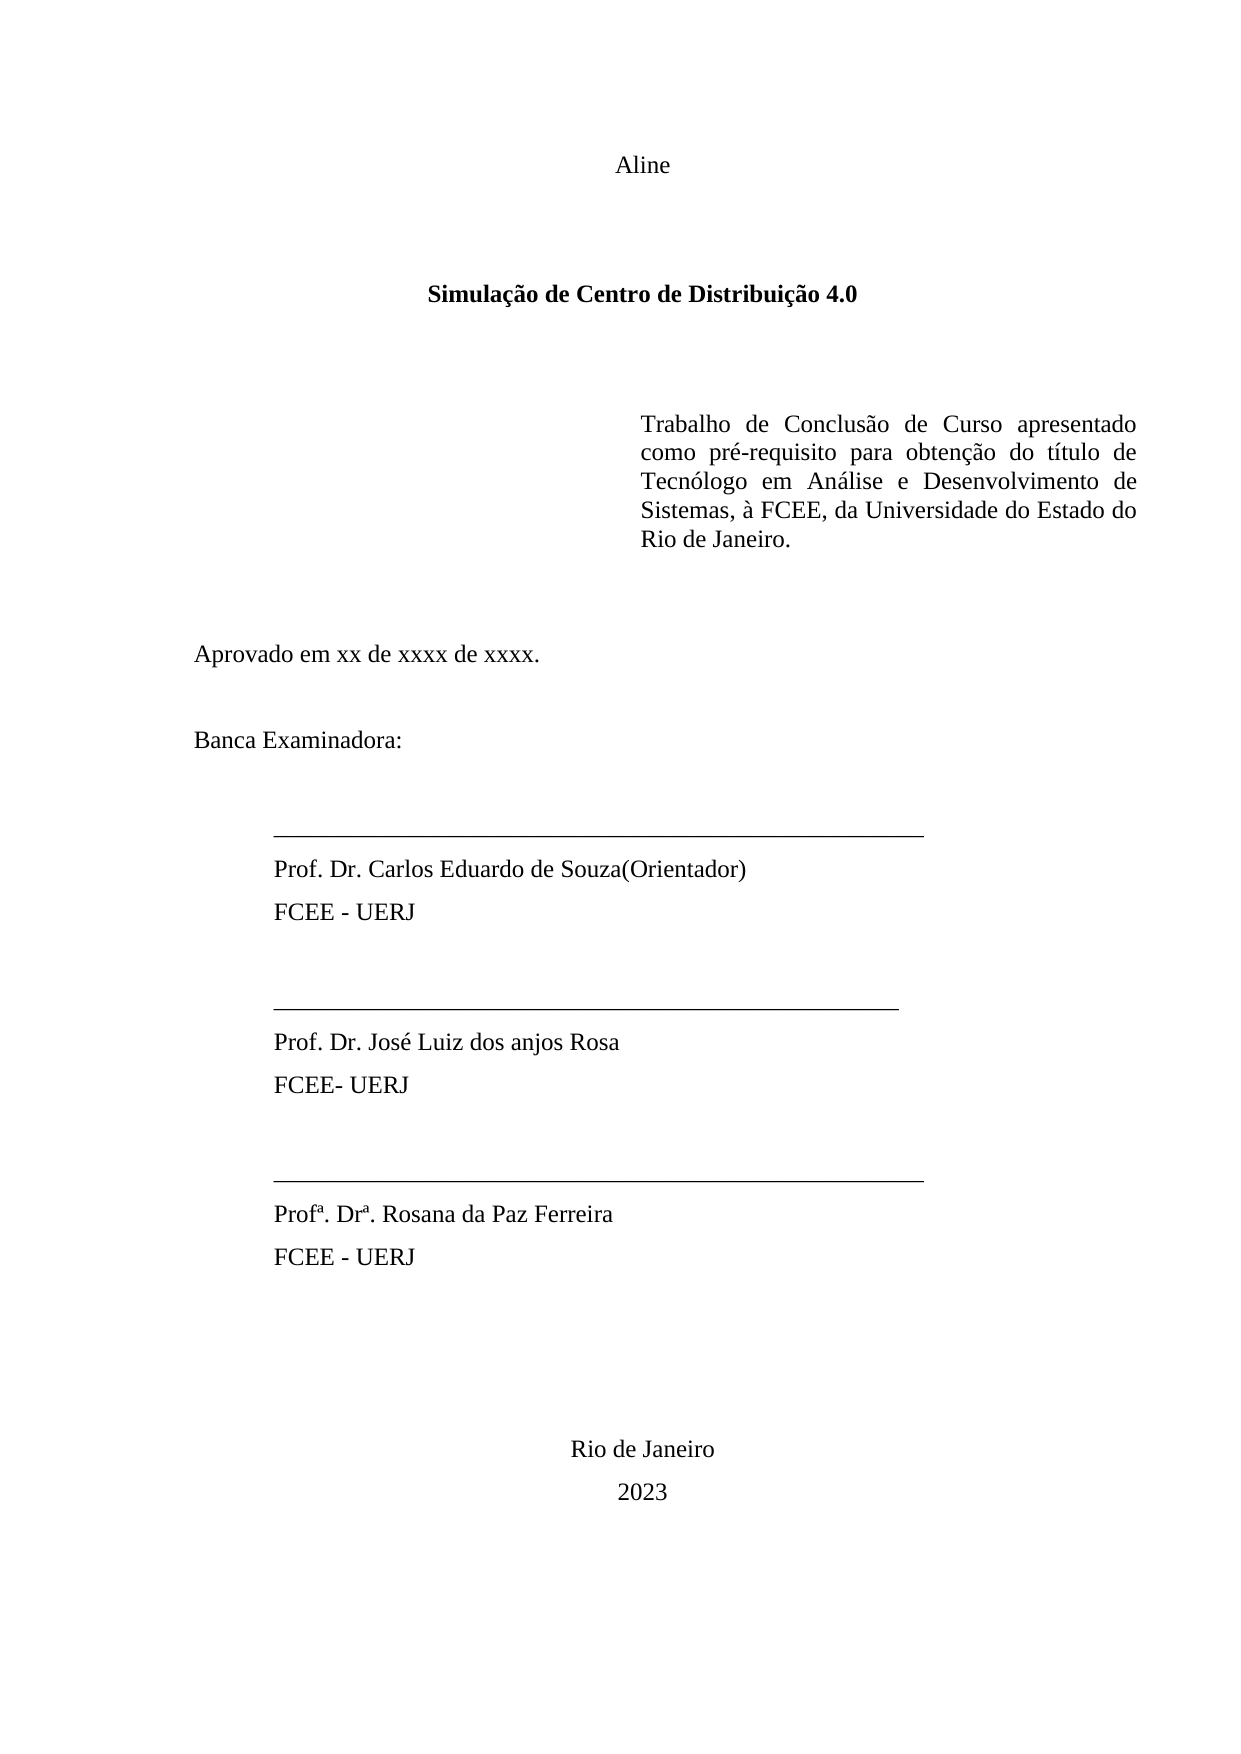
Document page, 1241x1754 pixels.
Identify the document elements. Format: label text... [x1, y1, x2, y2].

text 2023 [148, 1477, 1137, 1506]
text Aprovado em xx de xxxx de xxxx. [193, 639, 1137, 667]
text Prof. Dr. Carlos Eduardo de Souza(Orientador) [274, 854, 1137, 883]
text Profª. Drª. Rosana da Paz Ferreira [274, 1199, 1137, 1228]
text Simulação de Centro de Distribuição 4.0 [148, 279, 1137, 308]
text Aline [148, 150, 1137, 179]
text FCEE - UERJ [274, 897, 1137, 926]
text FCEE- UERJ [274, 1070, 1137, 1099]
text Trabalho de Conclusão de Curso apresentado como pré-requisito para obtenção do título de Tecnólogo em Análise e Desenvolvimento de Sistemas, à FCEE, da Universidade do Estado do Rio de Janeiro. [640, 409, 1137, 552]
text FCEE - UERJ [274, 1242, 1137, 1271]
text Banca Examinadora: [193, 725, 1137, 754]
text ____________________________________________________ [274, 1156, 1137, 1185]
text __________________________________________________ [274, 984, 1137, 1012]
text Prof. Dr. José Luiz dos anjos Rosa [274, 1027, 1137, 1056]
text Rio de Janeiro [148, 1434, 1137, 1463]
text ____________________________________________________ [274, 811, 1137, 840]
